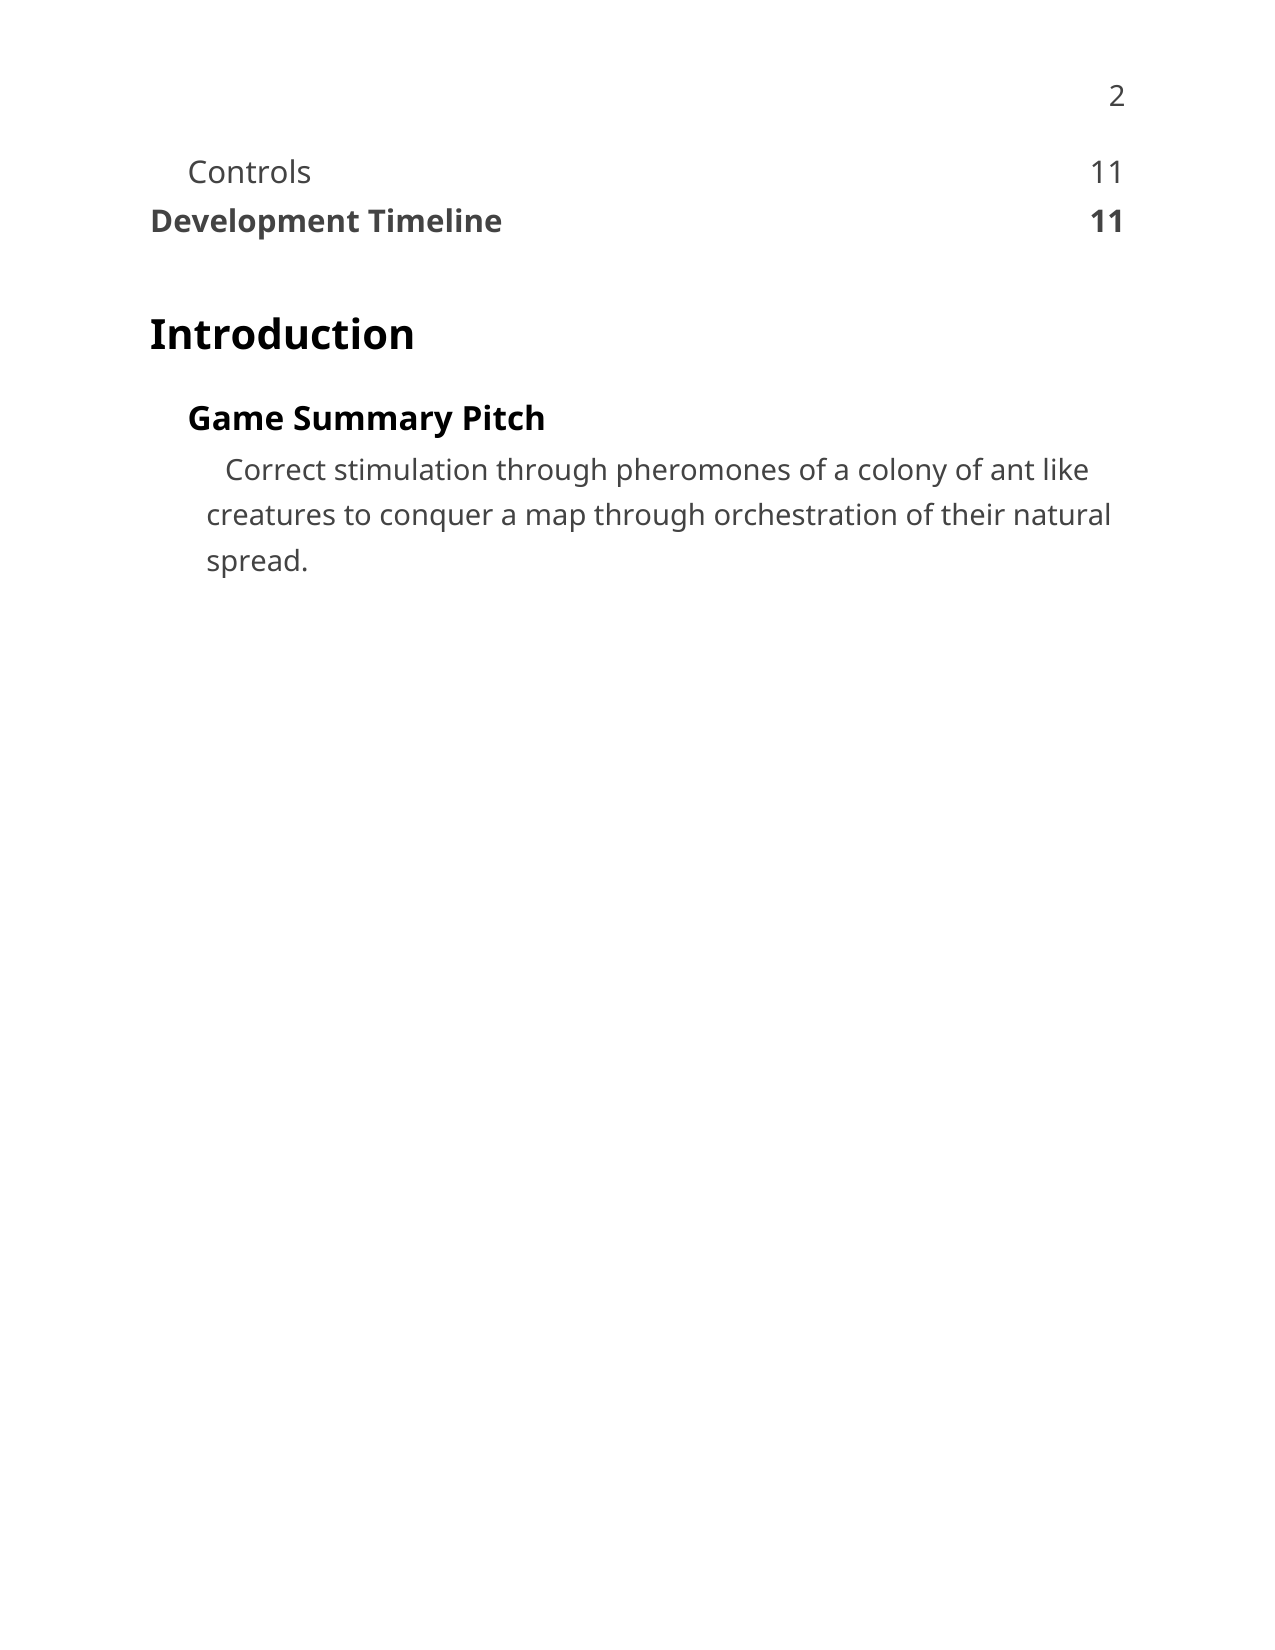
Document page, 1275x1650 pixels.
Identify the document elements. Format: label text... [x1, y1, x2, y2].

text Controls 11 [187, 150, 1125, 193]
subtitle Introduction [150, 305, 1125, 362]
subtitle Game Summary Pitch [187, 395, 1125, 441]
text Development Timeline 11 [150, 199, 1125, 241]
text Correct stimulation through pheromones of a colony of ant like creatures to conquer a map through orchestration of their natural spread. [206, 449, 1125, 580]
